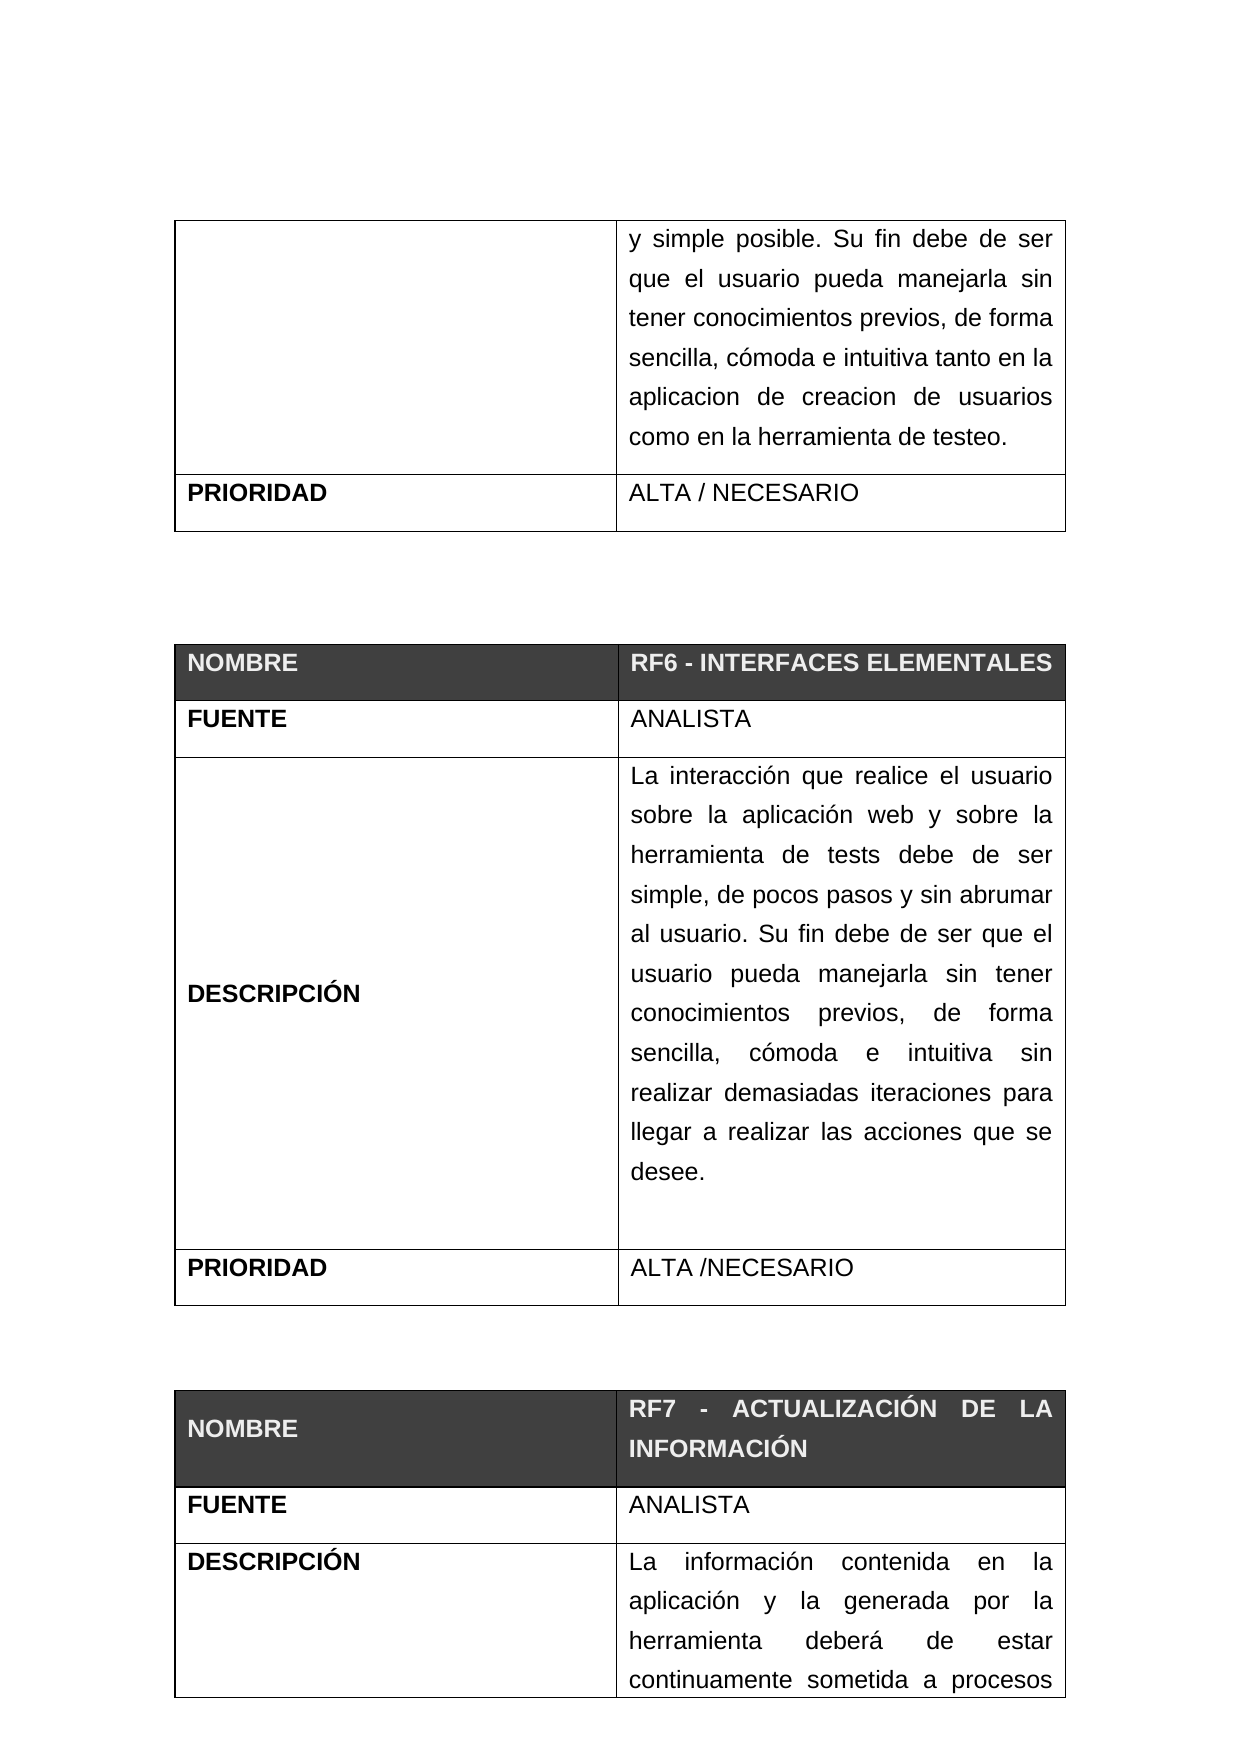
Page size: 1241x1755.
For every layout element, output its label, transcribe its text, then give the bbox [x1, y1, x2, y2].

table_cell ANALISTA [617, 1488, 1065, 1543]
table_cell [176, 221, 616, 474]
table_cell DESCRIPCIÓN [176, 758, 618, 1249]
table_cell ALTA / NECESARIO [617, 475, 1065, 531]
table_header RF7 - ACTUALIZACIÓN DE LA INFORMACIÓN [617, 1391, 1065, 1486]
table_cell ALTA /NECESARIO [619, 1250, 1065, 1305]
table_cell y simple posible. Su fin debe de ser que el usuario pueda manejarla sin tener conocimientos previos, de forma sencilla, cómoda e intuitiva tanto en la aplicacion de creacion de usuarios como en la herramienta de testeo. [617, 221, 1065, 474]
table_header RF6 - INTERFACES ELEMENTALES [619, 645, 1065, 700]
table_cell ANALISTA [619, 701, 1065, 757]
table_cell La información contenida en la aplicación y la generada por la herramienta deberá de estar continuamente sometida a procesos [617, 1544, 1065, 1697]
table_cell DESCRIPCIÓN [176, 1544, 616, 1697]
table_cell FUENTE [176, 1488, 616, 1543]
table_cell PRIORIDAD [176, 475, 616, 531]
table_cell PRIORIDAD [176, 1250, 618, 1305]
table_cell FUENTE [176, 701, 618, 757]
table_header NOMBRE [176, 645, 618, 700]
table_header NOMBRE [176, 1391, 616, 1486]
table_cell La interacción que realice el usuario sobre la aplicación web y sobre la herramienta de tests debe de ser simple, de pocos pasos y sin abrumar al usuario. Su fin debe de ser que el usuario pueda manejarla sin tener conocimientos previos, de forma sencilla, cómoda e intuitiva sin realizar demasiadas iteraciones para llegar a realizar las acciones que se desee. [619, 758, 1065, 1249]
